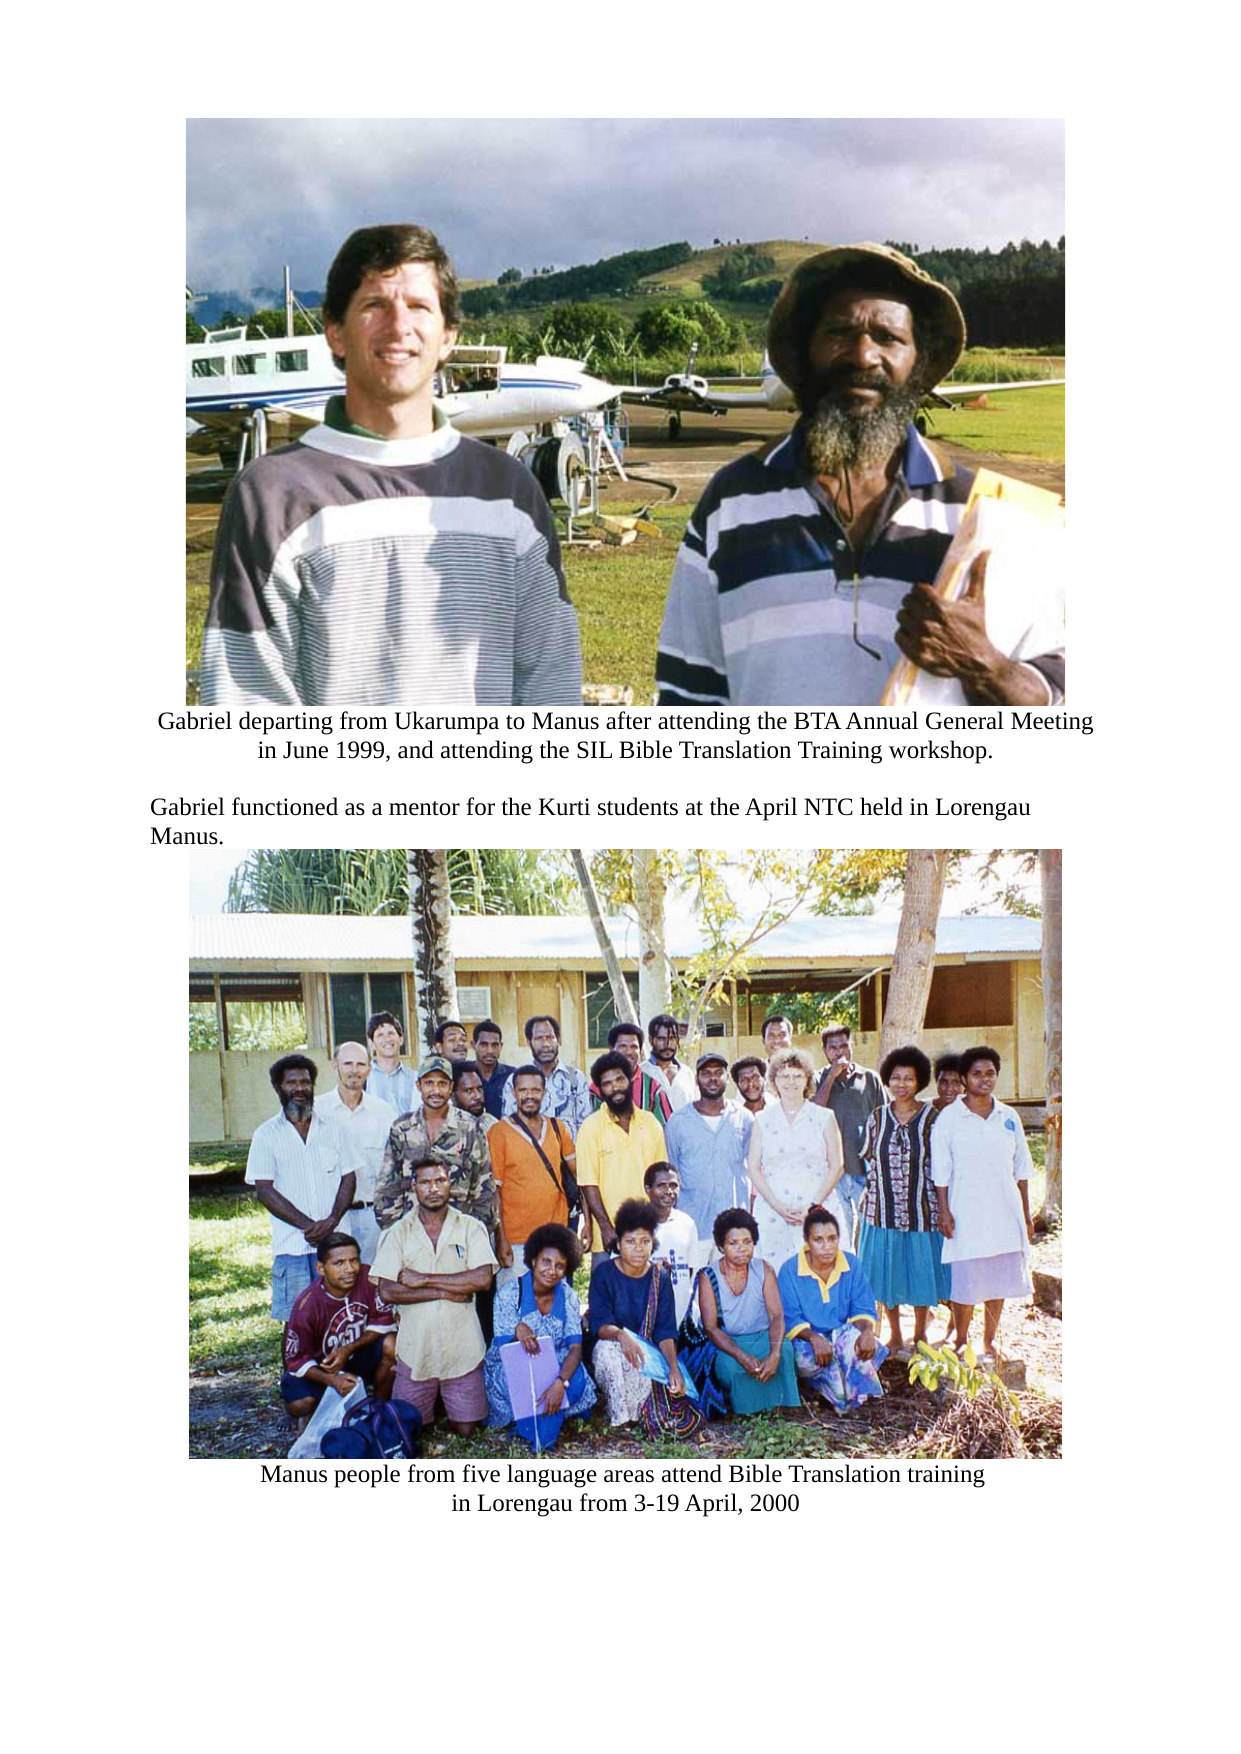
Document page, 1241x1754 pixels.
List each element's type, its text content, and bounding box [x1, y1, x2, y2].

table_cell Manus people from five language areas attend Bible Translation training in Lorengau from 3-19 April, 2000 [138, 1459, 1113, 1516]
table_header [1066, 119, 1113, 706]
picture [185, 118, 1066, 706]
table_header [138, 850, 189, 1459]
text Gabriel functioned as a mentor for the Kurti students at the April NTC held in Lorengau Manus. [150, 792, 1090, 850]
table_cell Gabriel departing from Ukarumpa to Manus after attending the BTA Annual General Meeting in June 1999, and attending the SIL Bible Translation Training workshop. [138, 706, 1113, 763]
picture [189, 849, 1062, 1459]
table_header [138, 119, 185, 706]
table_header [1062, 850, 1113, 1459]
